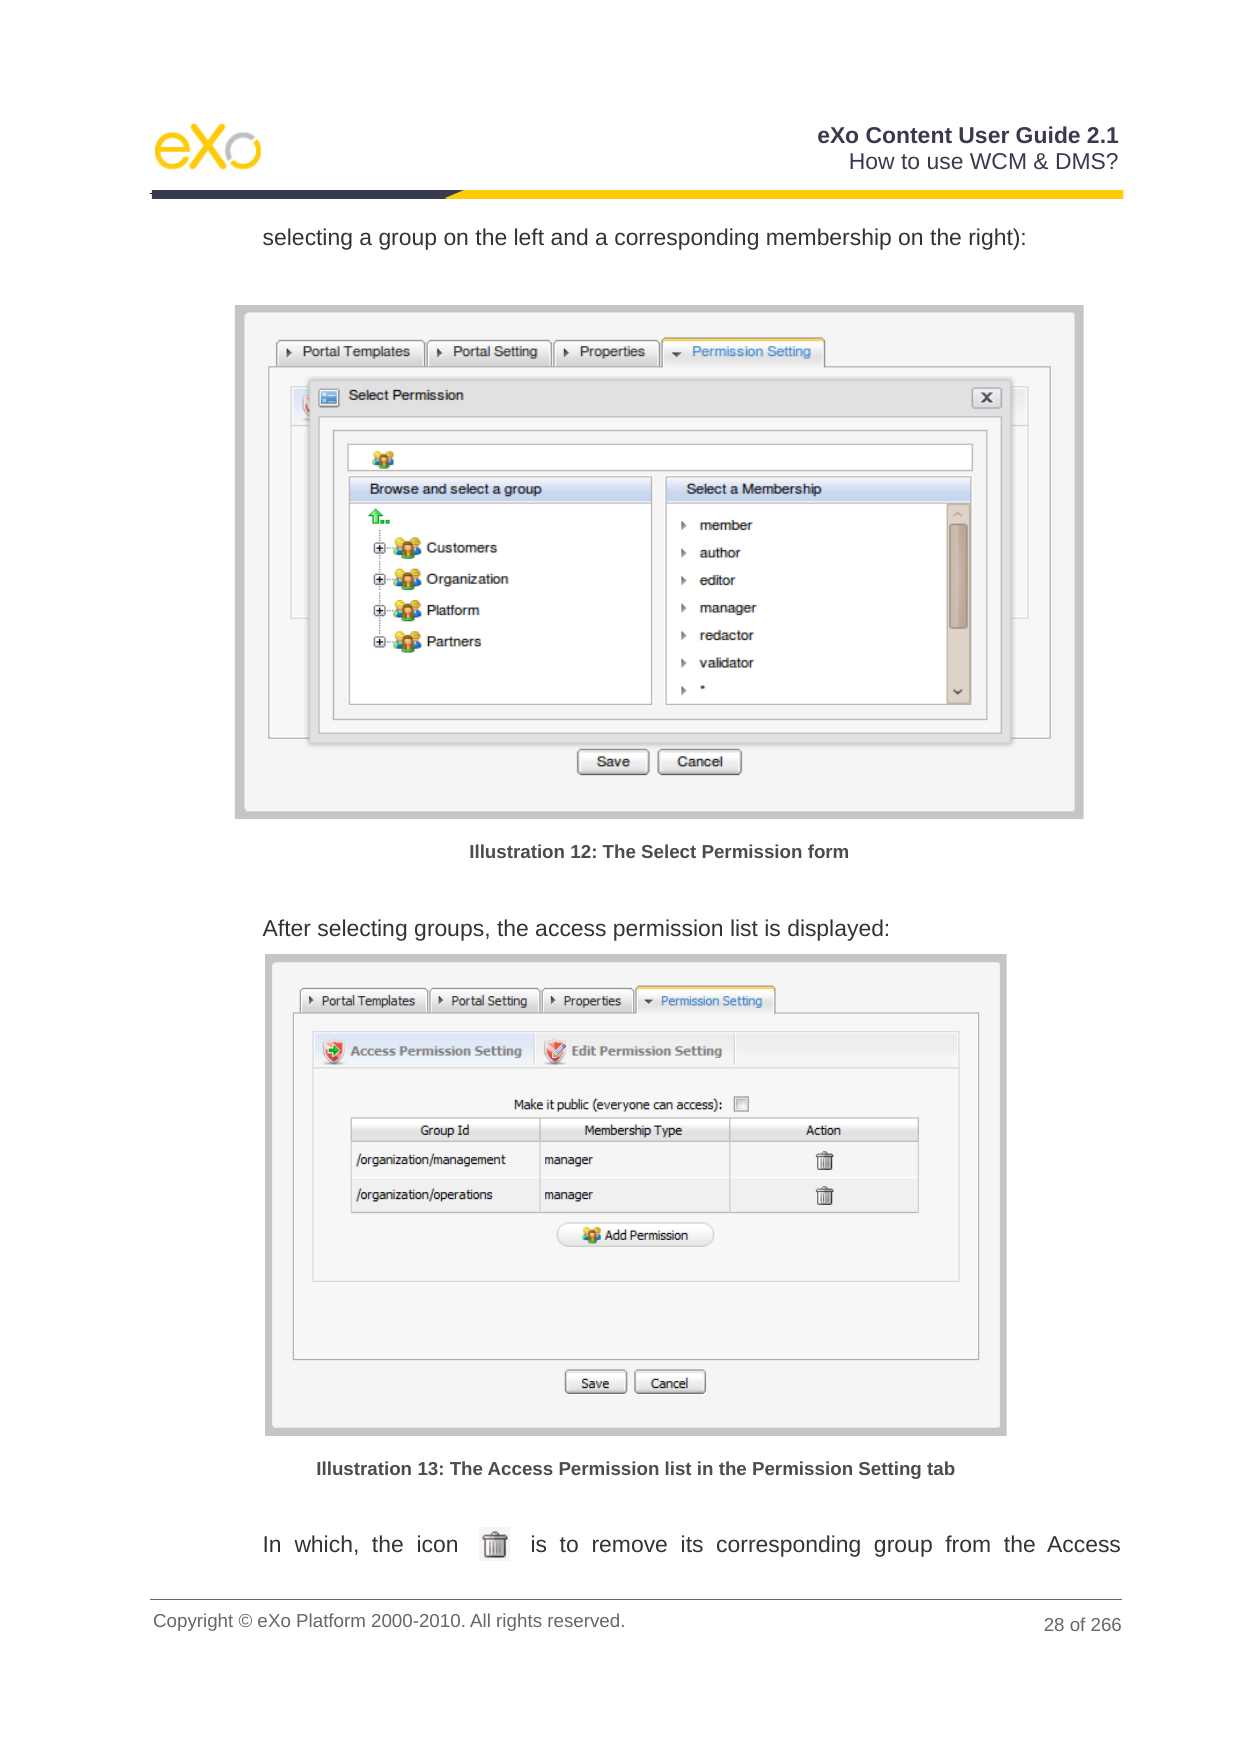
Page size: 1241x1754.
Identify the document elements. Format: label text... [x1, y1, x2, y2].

list In which, the icon is to remove its corresponding group from the Access [225, 1520, 1122, 1568]
list Illustration 12: The Select Permission form [235, 819, 1084, 862]
picture [478, 1527, 511, 1561]
picture [265, 954, 1007, 1436]
list selecting a group on the left and a corresponding membership on the right): [225, 223, 1122, 250]
list Illustration 13: The Access Permission list in the Permission Setting tab [233, 1029, 1039, 1479]
list After selecting groups, the access permission list is displayed: [225, 914, 1122, 941]
picture [151, 190, 1124, 199]
picture [234, 305, 1084, 819]
picture [155, 123, 262, 170]
